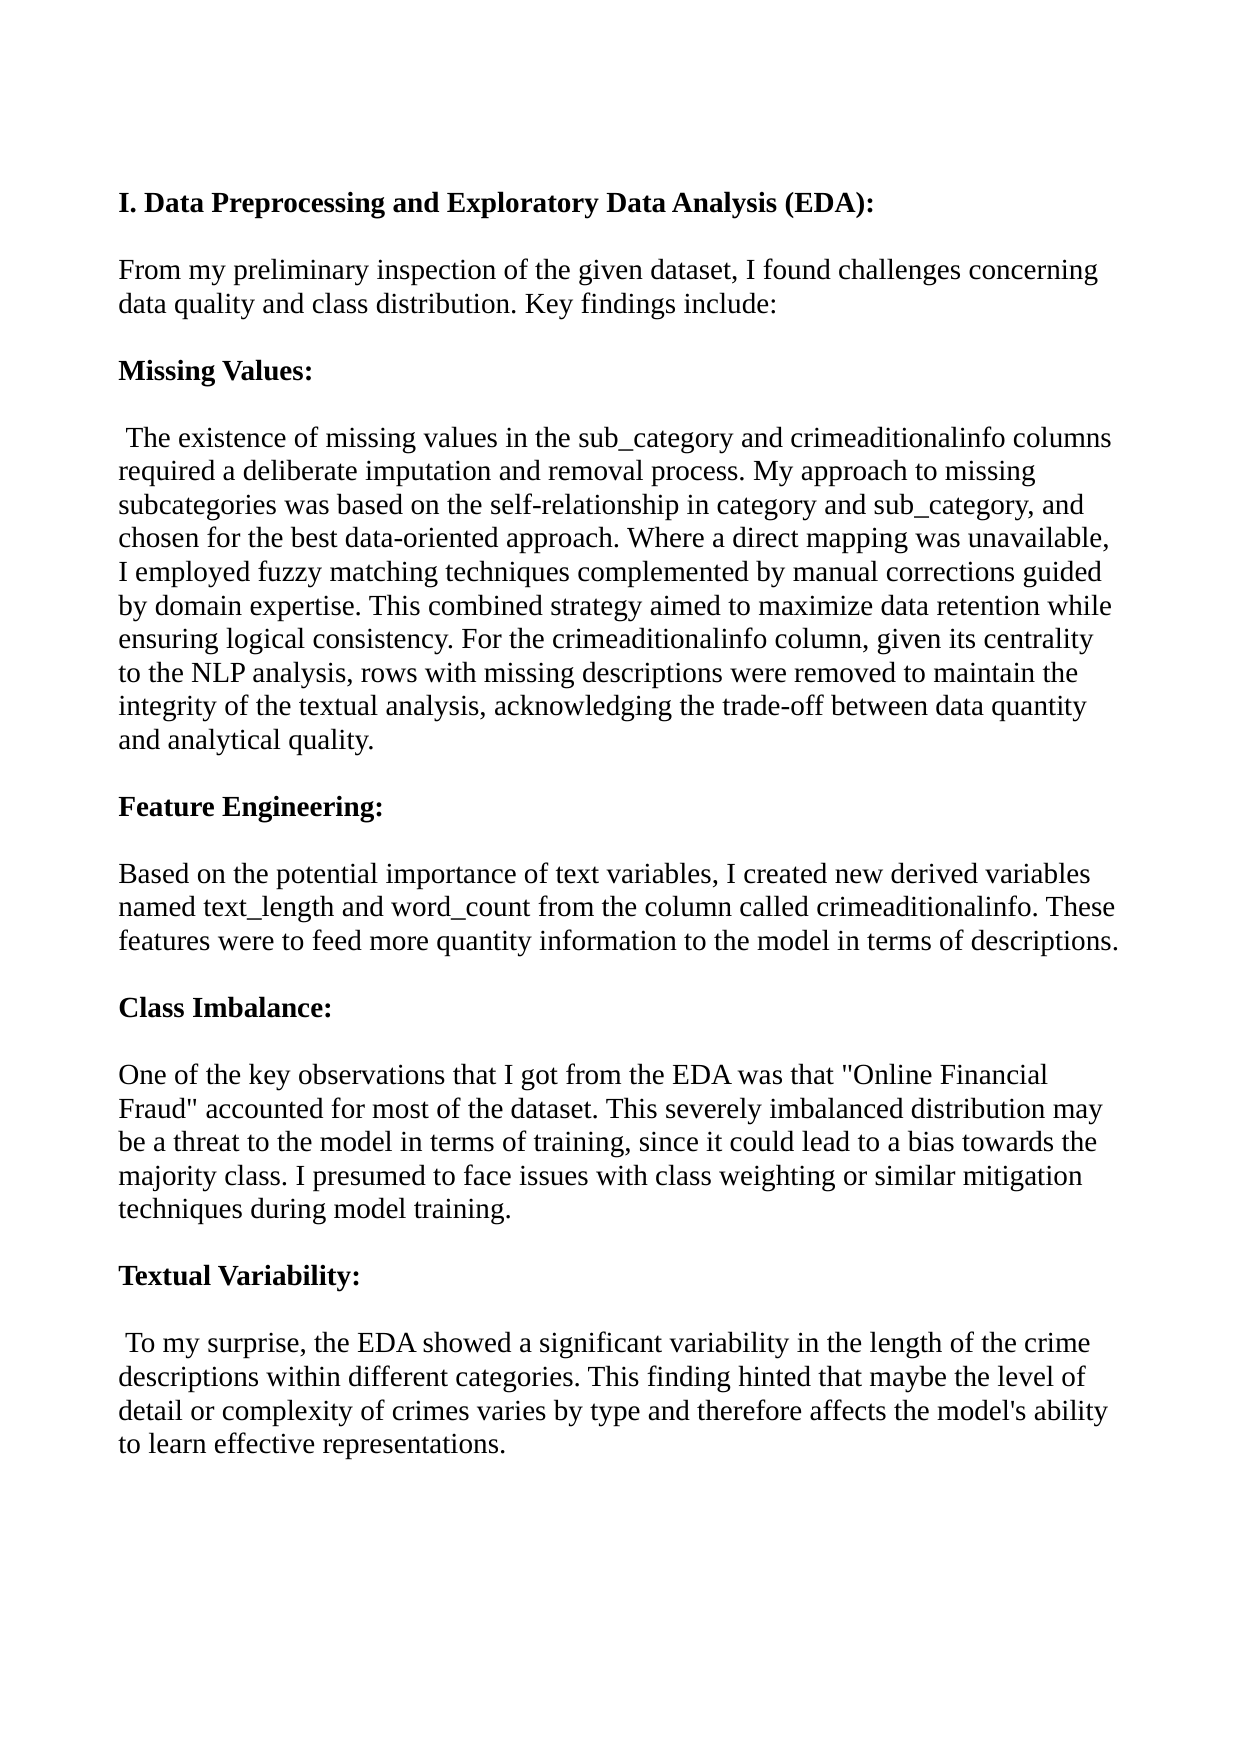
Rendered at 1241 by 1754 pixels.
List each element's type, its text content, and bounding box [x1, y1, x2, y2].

text Textual Variability: [118, 1258, 1122, 1292]
text Based on the potential importance of text variables, I created new derived variables named text_length and word_count from the column called crimeaditionalinfo. These features were to feed more quantity information to the model in terms of descriptions. [118, 856, 1122, 957]
text The existence of missing values in the sub_category and crimeaditionalinfo columns required a deliberate imputation and removal process. My approach to missing subcategories was based on the self-relationship in category and sub_category, and chosen for the best data-oriented approach. Where a direct mapping was unavailable, I employed fuzzy matching techniques complemented by manual corrections guided by domain expertise. This combined strategy aimed to maximize data retention while ensuring logical consistency. For the crimeaditionalinfo column, given its centrality to the NLP analysis, rows with missing descriptions were removed to maintain the integrity of the textual analysis, acknowledging the trade-off between data quantity and analytical quality. [118, 420, 1122, 755]
text Feature Engineering: [118, 789, 1122, 822]
text I. Data Preprocessing and Exploratory Data Analysis (EDA): [118, 185, 1122, 219]
text One of the key observations that I got from the EDA was that "Online Financial Fraud" accounted for most of the dataset. This severely imbalanced distribution may be a threat to the model in terms of training, since it could lead to a bias towards the majority class. I presumed to face issues with class weighting or similar mitigation techniques during model training. [118, 1057, 1122, 1225]
text To my surprise, the EDA showed a significant variability in the length of the crime descriptions within different categories. This finding hinted that maybe the level of detail or complexity of crimes varies by type and therefore affects the model's ability to learn effective representations. [118, 1326, 1122, 1460]
text Missing Values: [118, 353, 1122, 386]
text Class Imbalance: [118, 990, 1122, 1024]
text From my preliminary inspection of the given dataset, I found challenges concerning data quality and class distribution. Key findings include: [118, 252, 1122, 319]
